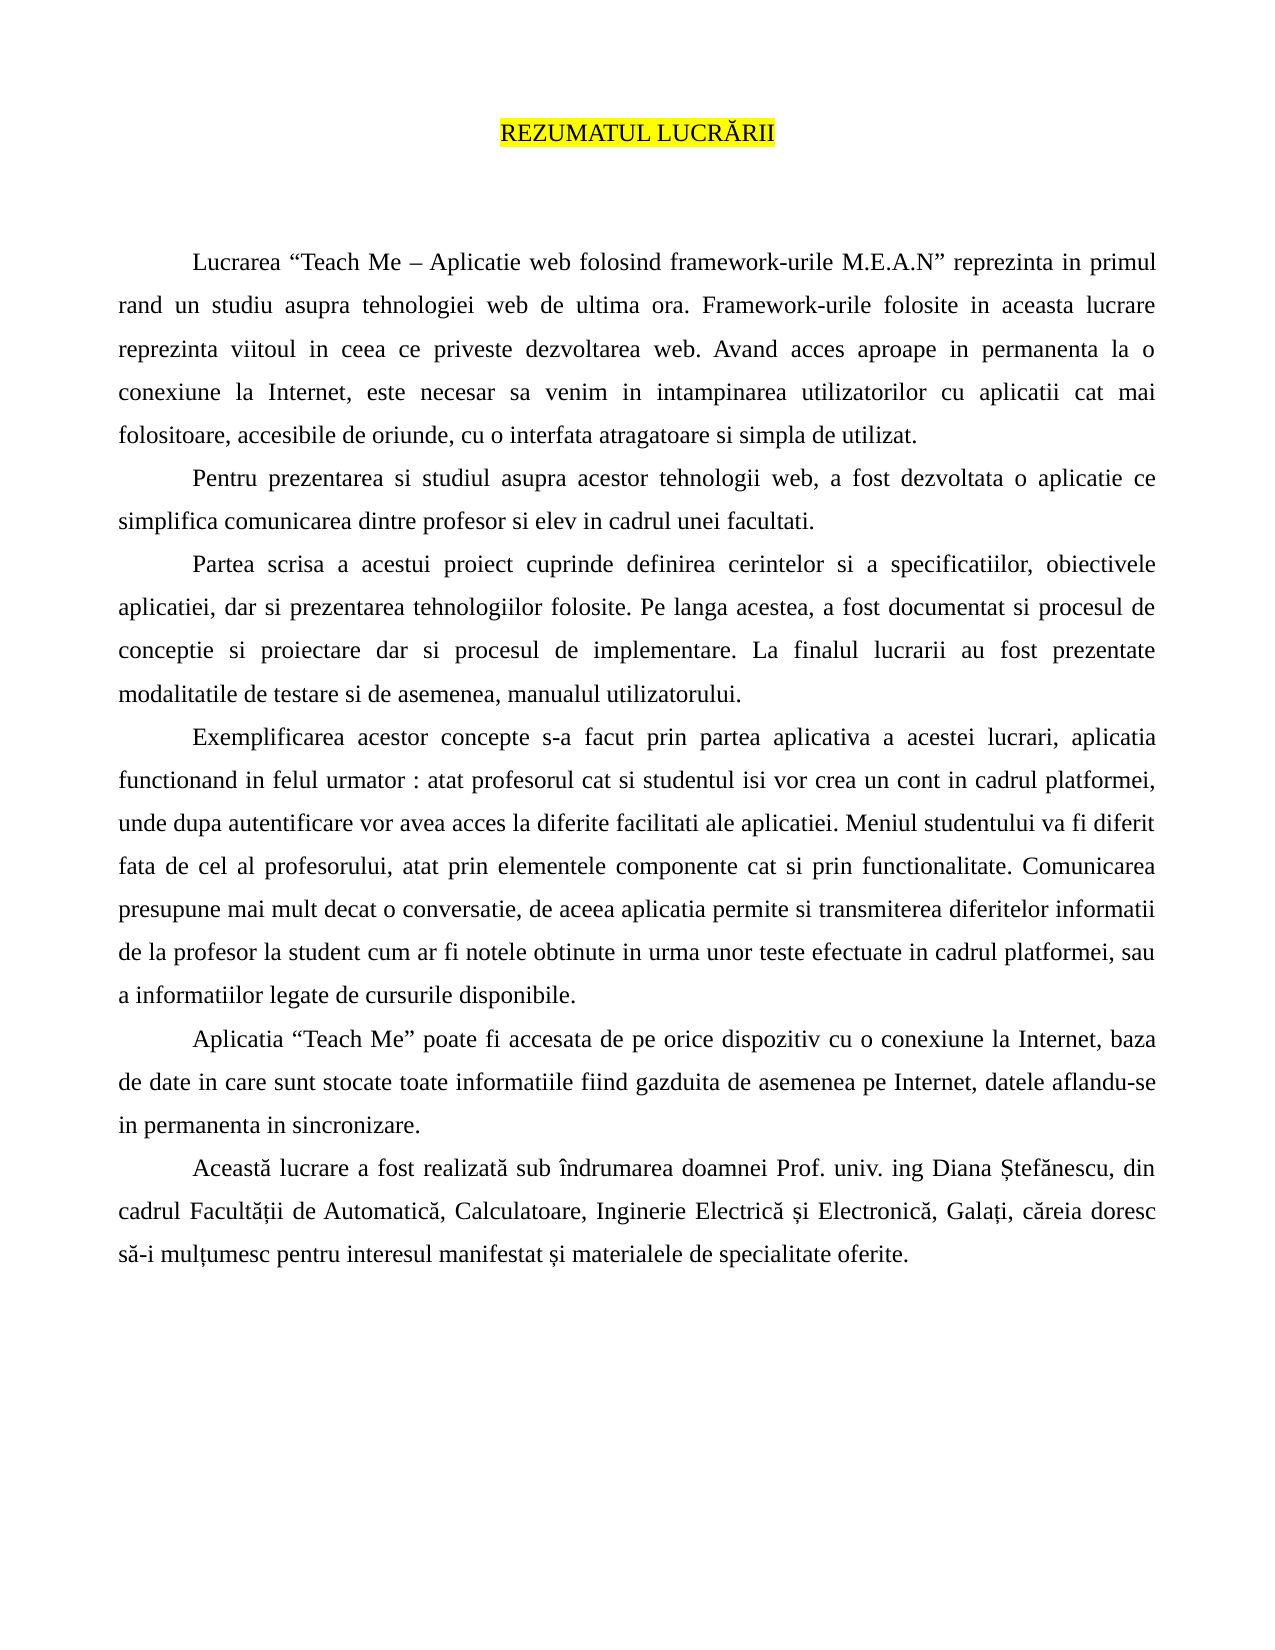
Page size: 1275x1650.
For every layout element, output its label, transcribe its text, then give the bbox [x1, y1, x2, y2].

text REZUMATUL LUCRĂRII [118, 118, 1157, 147]
text Aplicatia “Teach Me” poate fi accesata de pe orice dispozitiv cu o conexiune la Internet, baza de date in care sunt stocate toate informatiile fiind gazduita de asemenea pe Internet, datele aflandu-se in permanenta in sincronizare. [118, 1024, 1157, 1139]
text Pentru prezentarea si studiul asupra acestor tehnologii web, a fost dezvoltata o aplicatie ce simplifica comunicarea dintre profesor si elev in cadrul unei facultati. [118, 463, 1157, 535]
text Exemplificarea acestor concepte s-a facut prin partea aplicativa a acestei lucrari, aplicatia functionand in felul urmator : atat profesorul cat si studentul isi vor crea un cont in cadrul platformei, unde dupa autentificare vor avea acces la diferite facilitati ale aplicatiei. Meniul studentului va fi diferit fata de cel al profesorului, atat prin elementele componente cat si prin functionalitate. Comunicarea presupune mai mult decat o conversatie, de aceea aplicatia permite si transmiterea diferitelor informatii de la profesor la student cum ar fi notele obtinute in urma unor teste efectuate in cadrul platformei, sau a informatiilor legate de cursurile disponibile. [118, 722, 1157, 1009]
text Această lucrare a fost realizată sub îndrumarea doamnei Prof. univ. ing Diana Ștefănescu, din cadrul Facultății de Automatică, Calculatoare, Inginerie Electrică și Electronică, Galați, căreia doresc să-i mulțumesc pentru interesul manifestat și materialele de specialitate oferite. [118, 1153, 1157, 1268]
text Partea scrisa a acestui proiect cuprinde definirea cerintelor si a specificatiilor, obiectivele aplicatiei, dar si prezentarea tehnologiilor folosite. Pe langa acestea, a fost documentat si procesul de conceptie si proiectare dar si procesul de implementare. La finalul lucrarii au fost prezentate modalitatile de testare si de asemenea, manualul utilizatorului. [118, 549, 1157, 707]
text Lucrarea “Teach Me – Aplicatie web folosind framework-urile M.E.A.N” reprezinta in primul rand un studiu asupra tehnologiei web de ultima ora. Framework-urile folosite in aceasta lucrare reprezinta viitoul in ceea ce priveste dezvoltarea web. Avand acces aproape in permanenta la o conexiune la Internet, este necesar sa venim in intampinarea utilizatorilor cu aplicatii cat mai folositoare, accesibile de oriunde, cu o interfata atragatoare si simpla de utilizat. [118, 247, 1157, 449]
